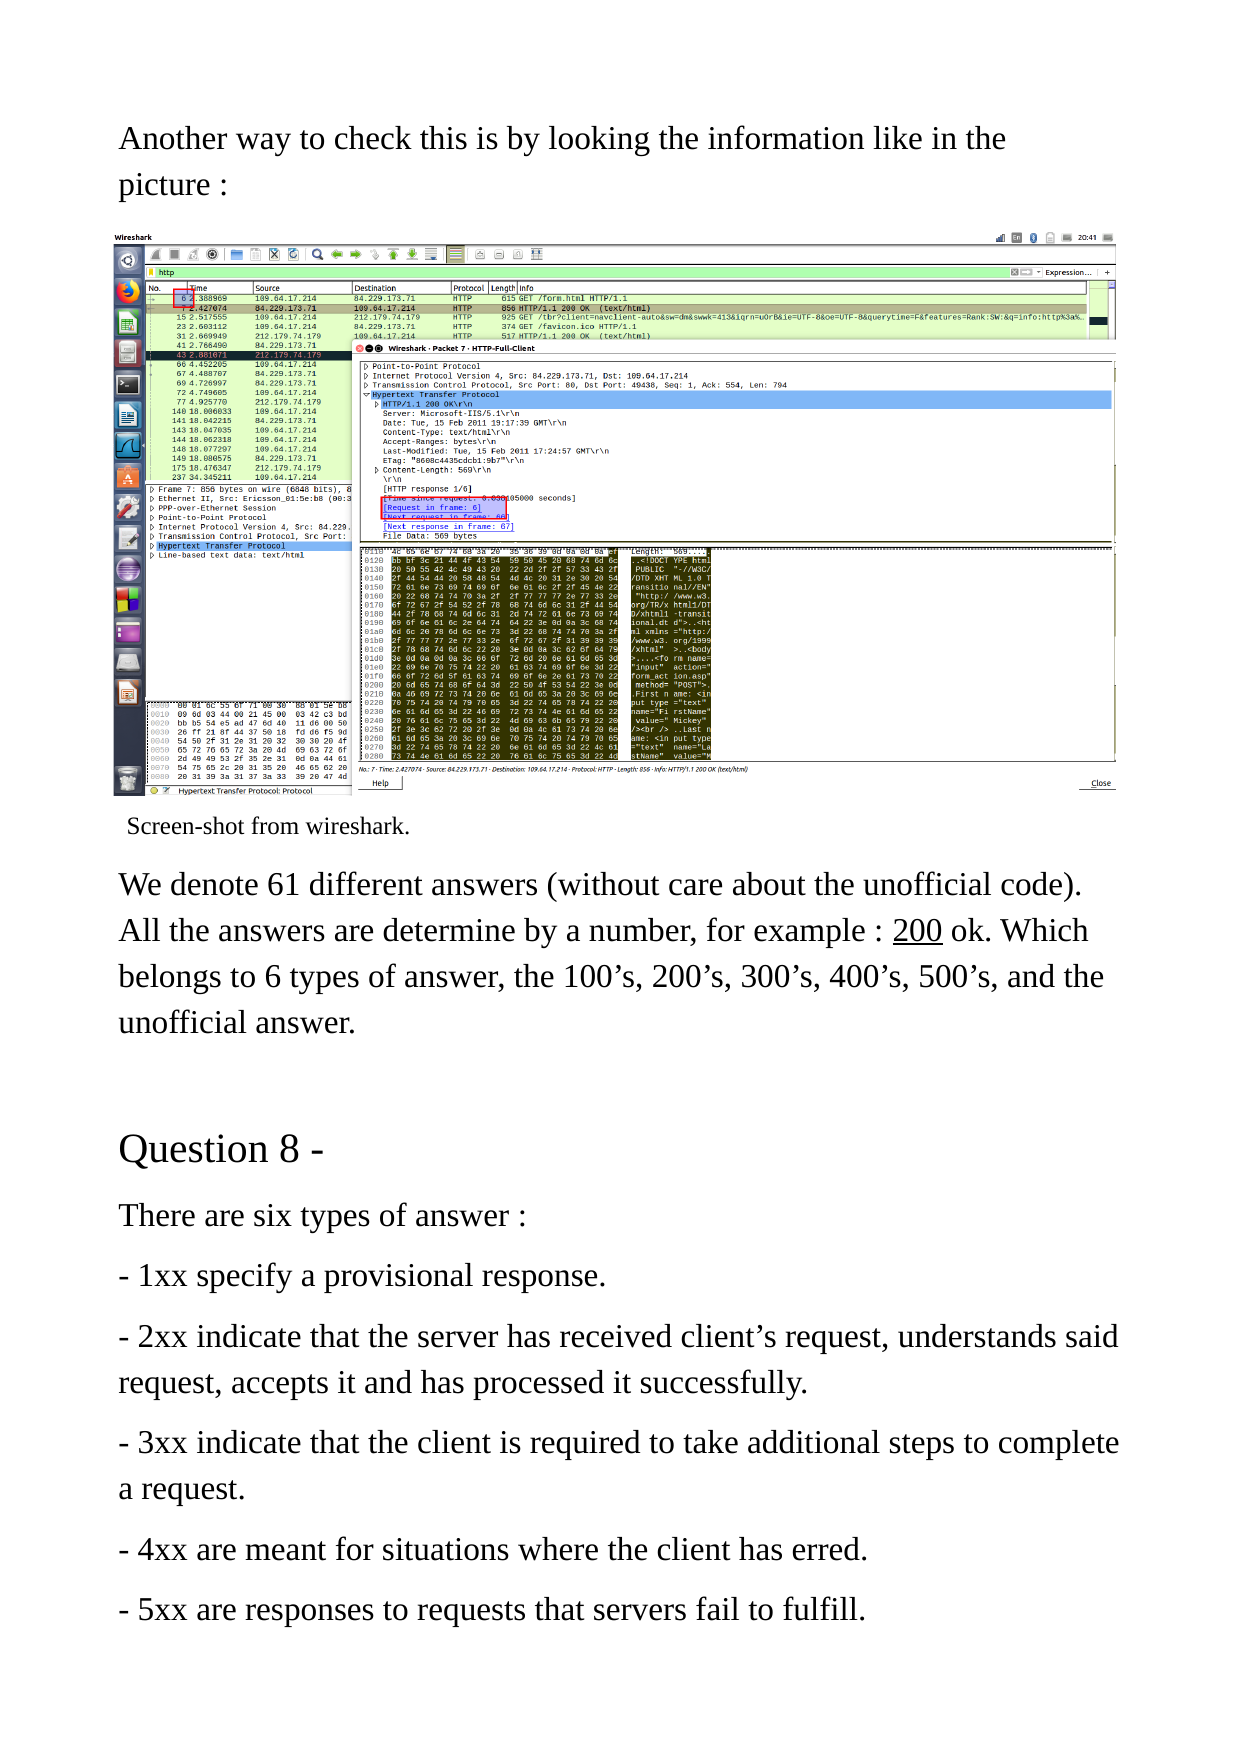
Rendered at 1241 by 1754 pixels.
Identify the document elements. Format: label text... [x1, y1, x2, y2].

text Screen-shot from wireshark. [118, 224, 1122, 842]
text Question 8 - [118, 1123, 1122, 1171]
text - 2xx indicate that the server has received client’s request, understands said request, accepts it and has processed it successfully. [118, 1316, 1122, 1400]
text - 5xx are responses to requests that servers fail to fulfill. [118, 1589, 1122, 1628]
text - 4xx are meant for situations where the client has erred. [118, 1529, 1122, 1567]
text - 3xx indicate that the client is required to take additional steps to complete a request. [118, 1423, 1122, 1507]
text There are six types of answer : [118, 1195, 1122, 1233]
picture [113, 231, 1118, 796]
text - 1xx specify a provisional response. [118, 1256, 1122, 1294]
text We denote 61 different answers (without care about the unofficial code). All the answers are determine by a number, for example : 200 ok. Which belongs to 6 types of answer, the 100’s, 200’s, 300’s, 400’s, 500’s, and the unofficial answer. [118, 864, 1122, 1040]
text Another way to check this is by looking the information like in the picture : [118, 118, 1122, 202]
